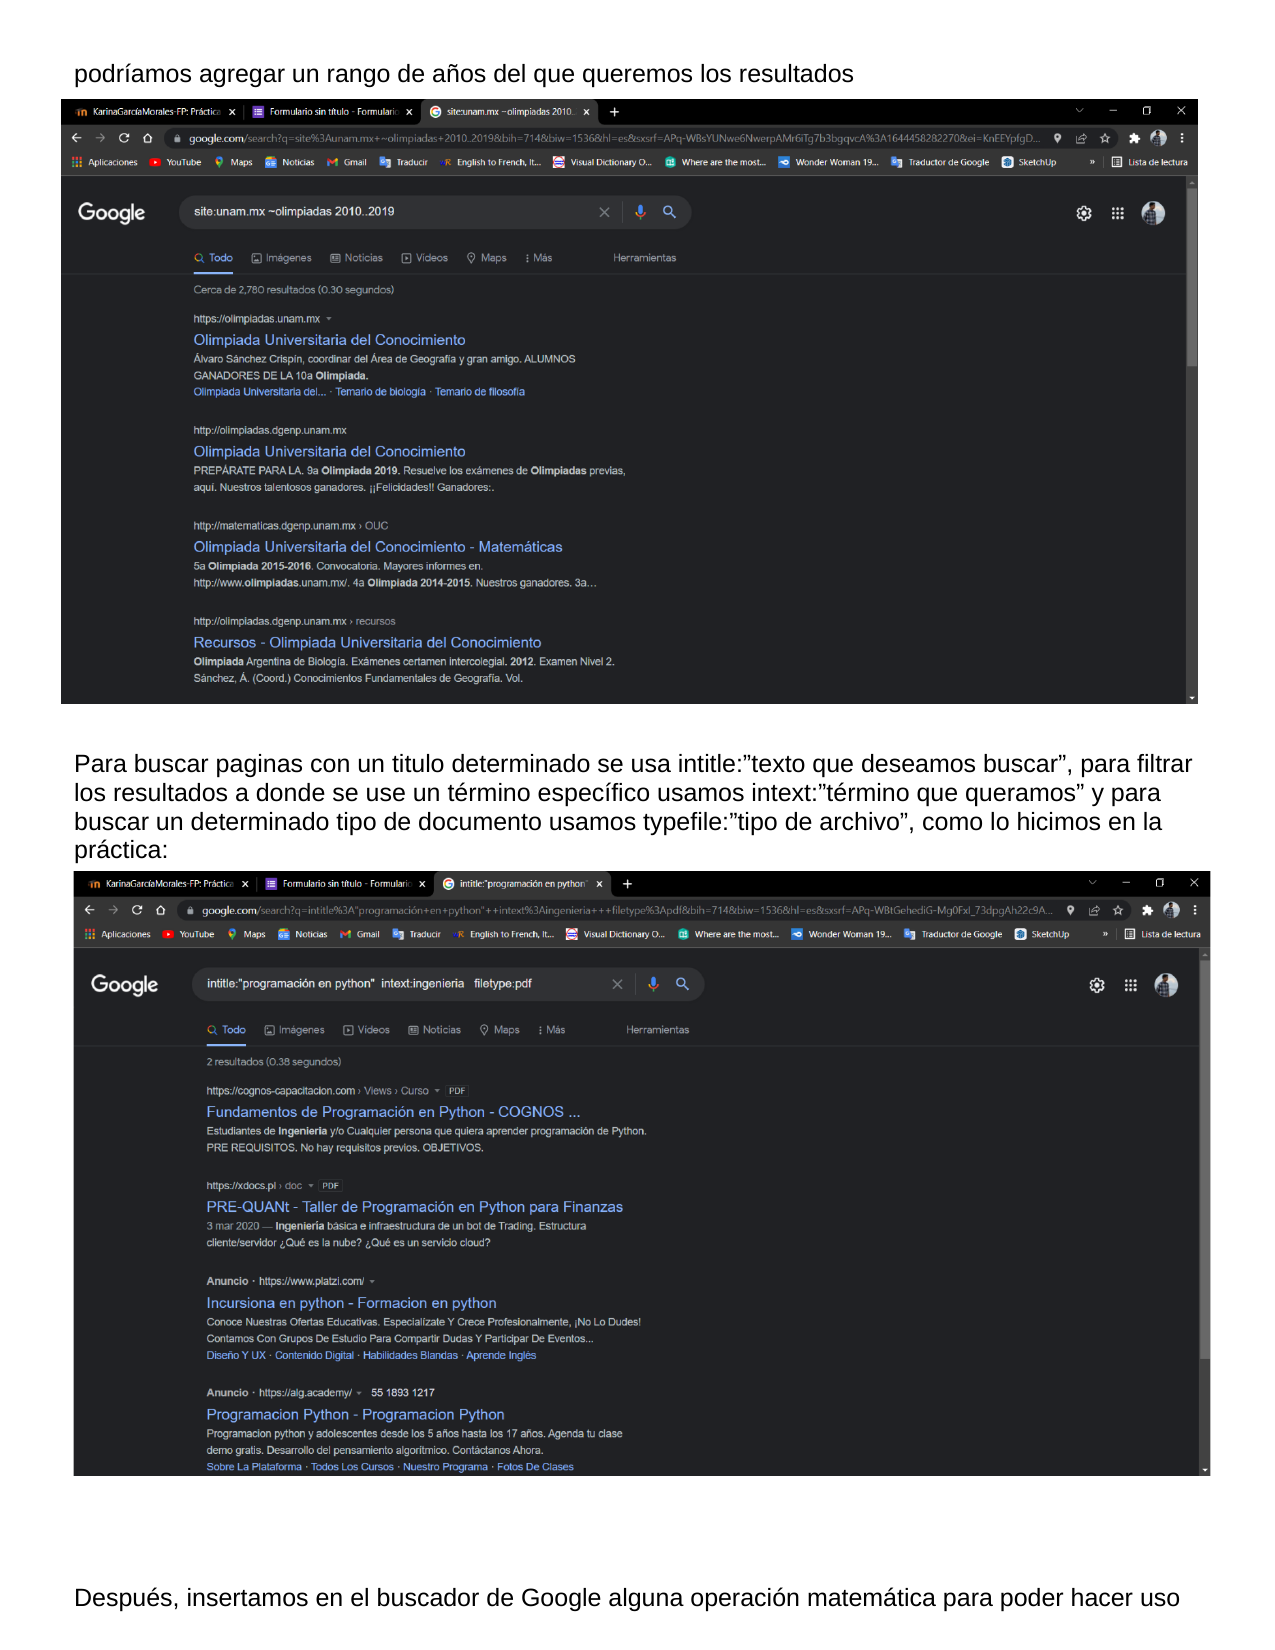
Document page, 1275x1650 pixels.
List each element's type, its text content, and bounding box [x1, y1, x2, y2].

text podríamos agregar un rango de años del que queremos los resultados [74, 59, 1211, 88]
text Para buscar paginas con un titulo determinado se usa intitle:”texto que deseamos buscar”, para filtrar los resultados a donde se use un término específico usamos intext:”término que queramos” y para buscar un determinado tipo de documento usamos typefile:”tipo de archivo”, como lo hicimos en la práctica: [74, 749, 1211, 864]
text Después, insertamos en el buscador de Google alguna operación matemática para poder hacer uso [74, 1583, 1211, 1612]
